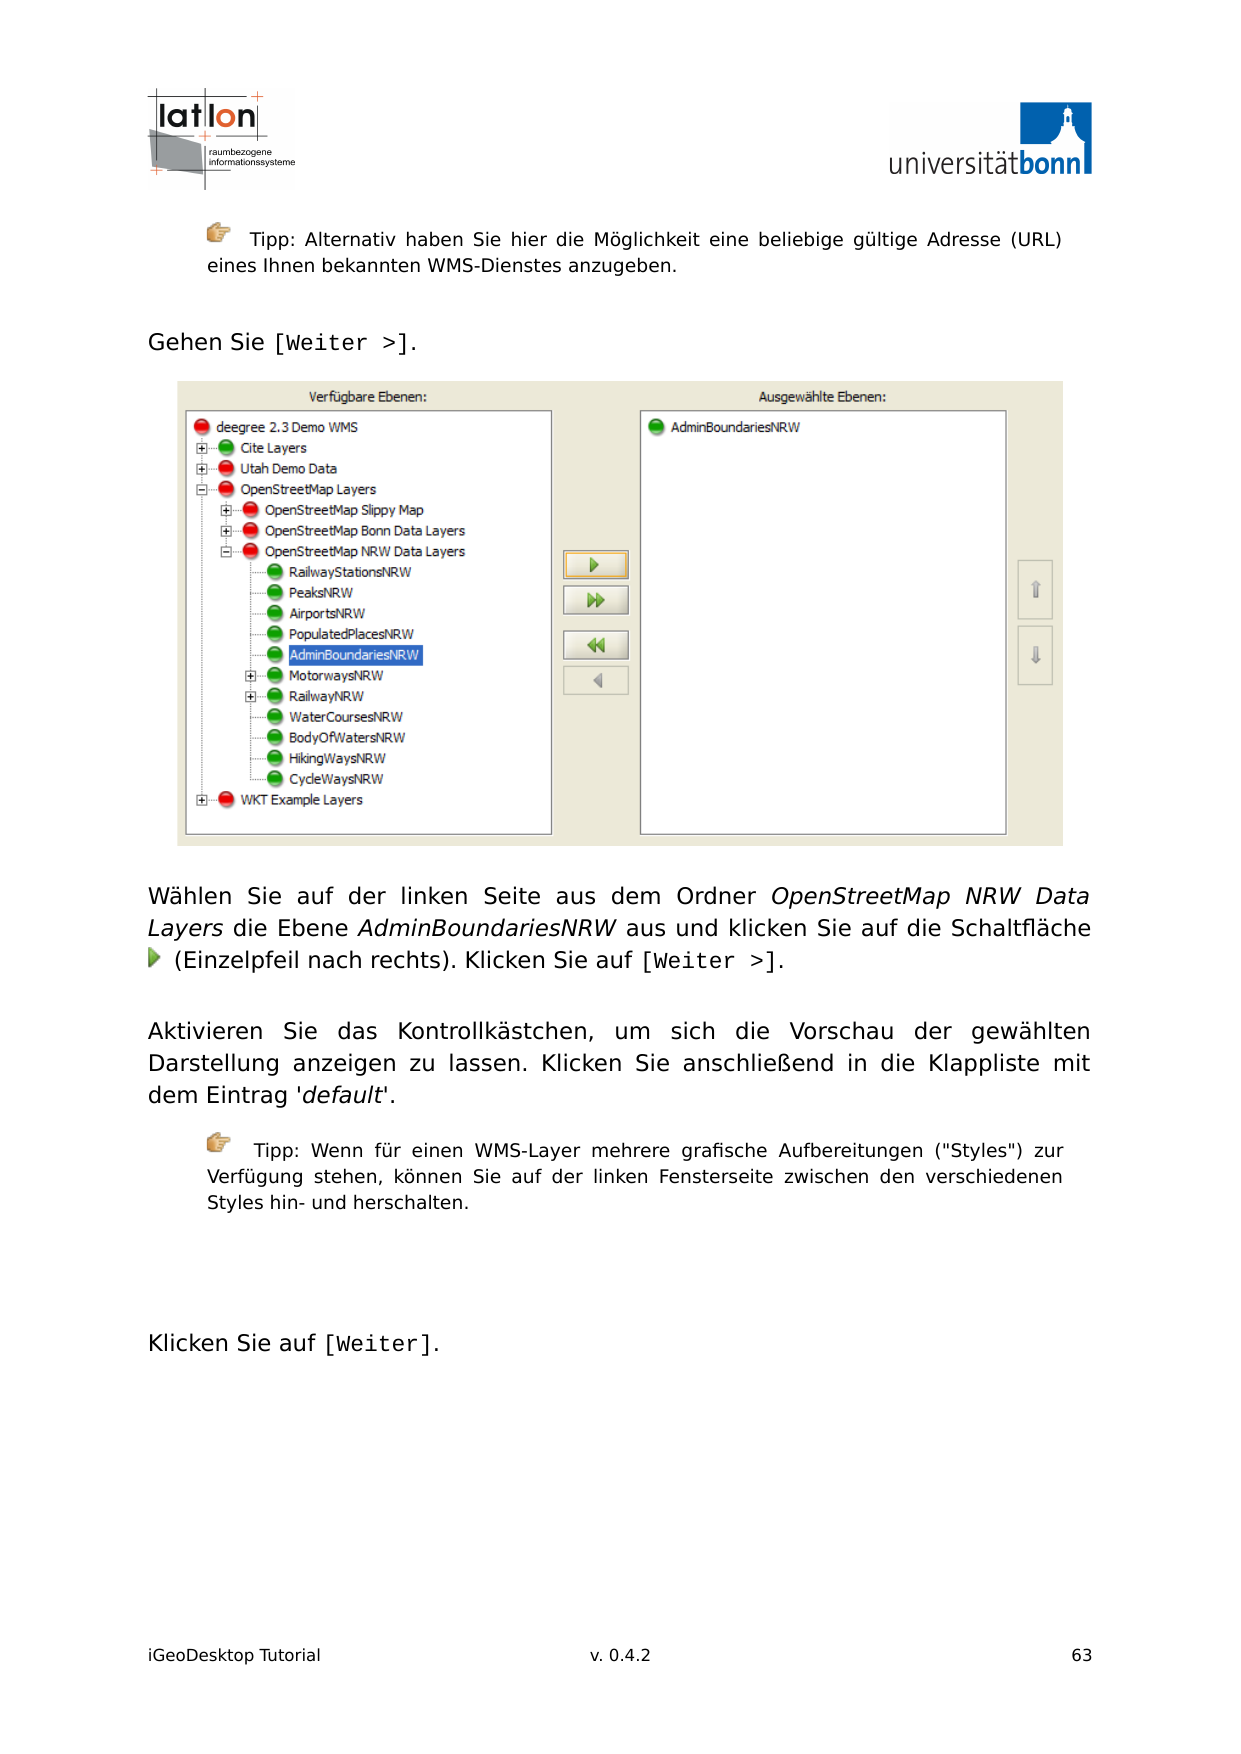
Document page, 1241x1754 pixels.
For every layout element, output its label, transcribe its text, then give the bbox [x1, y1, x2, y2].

picture [147, 946, 167, 969]
text Wählen Sie auf der linken Seite aus dem Ordner OpenStreetMap NRW Data Layers die Ebene AdminBoundariesNRW aus und klicken Sie auf die Schaltfläche (Einzelpfeil nach rechts). Klicken Sie auf [Weiter >]. [148, 400, 1092, 976]
text Aktivieren Sie das Kontrollkästchen, um sich die Vorschau der gewählten Darstellung anzeigen zu lassen. Klicken Sie anschließend in die Klappliste mit dem Eintrag 'default'. [148, 1018, 1092, 1108]
text Tipp: Wenn für einen WMS-Layer mehrere grafische Aufbereitungen ("Styles") zur Verfügung stehen, können Sie auf der linken Fensterseite zwischen den verschiedenen Styles hin- und herschalten. [207, 1132, 1064, 1214]
text Klicken Sie auf [Weiter]. [148, 1266, 1092, 1390]
picture [147, 88, 295, 190]
picture [889, 102, 1093, 174]
picture [177, 381, 1063, 846]
text Tipp: Alternativ haben Sie hier die Möglichkeit eine beliebige gültige Adresse (URL) eines Ihnen bekannten WMS-Dienstes anzugeben. [207, 221, 1063, 277]
text Gehen Sie [Weiter >]. [148, 329, 1092, 357]
picture [206, 221, 232, 247]
picture [206, 1132, 232, 1157]
